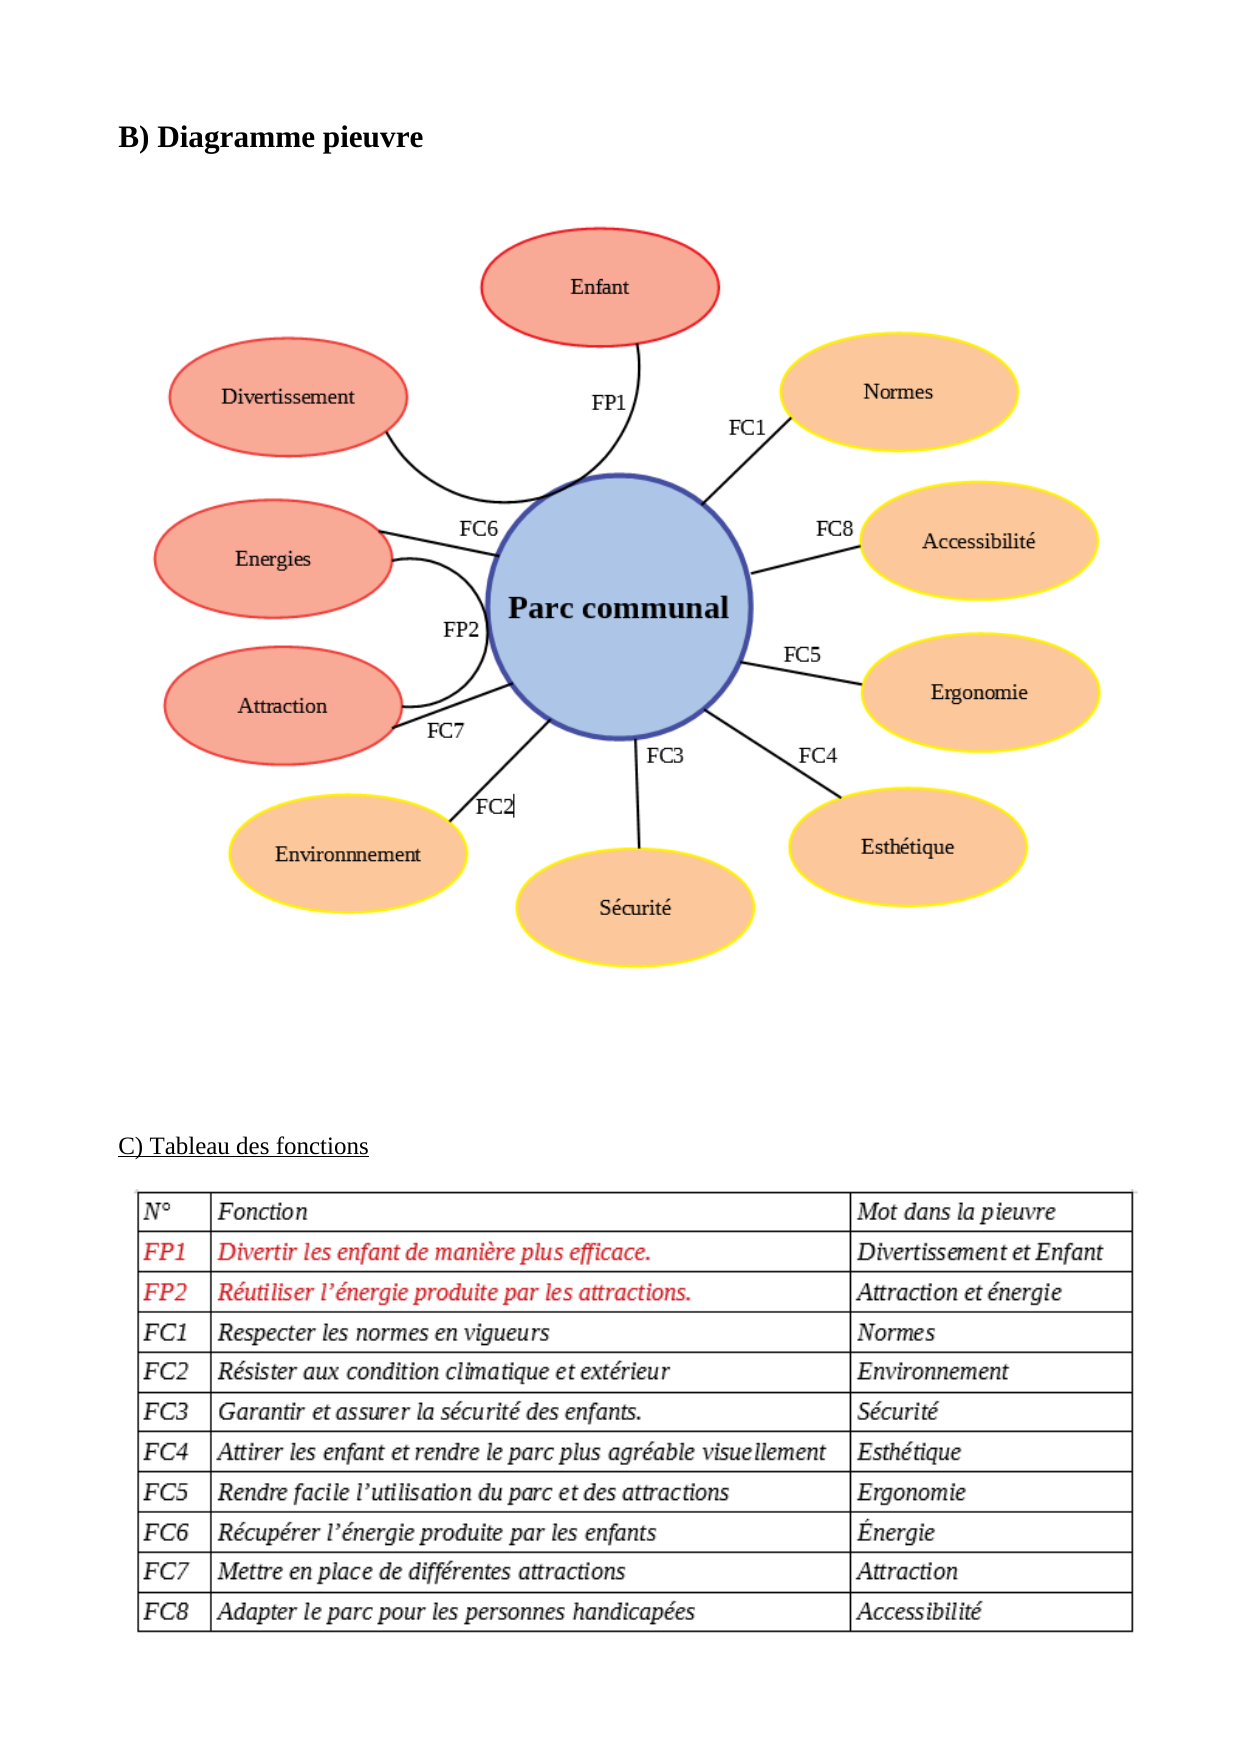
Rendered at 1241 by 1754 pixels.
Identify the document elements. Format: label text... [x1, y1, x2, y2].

picture [133, 1189, 1138, 1637]
text C) Tableau des fonctions [118, 1131, 1122, 1159]
subtitle B) Diagramme pieuvre [118, 118, 1122, 154]
picture [118, 208, 1123, 1016]
